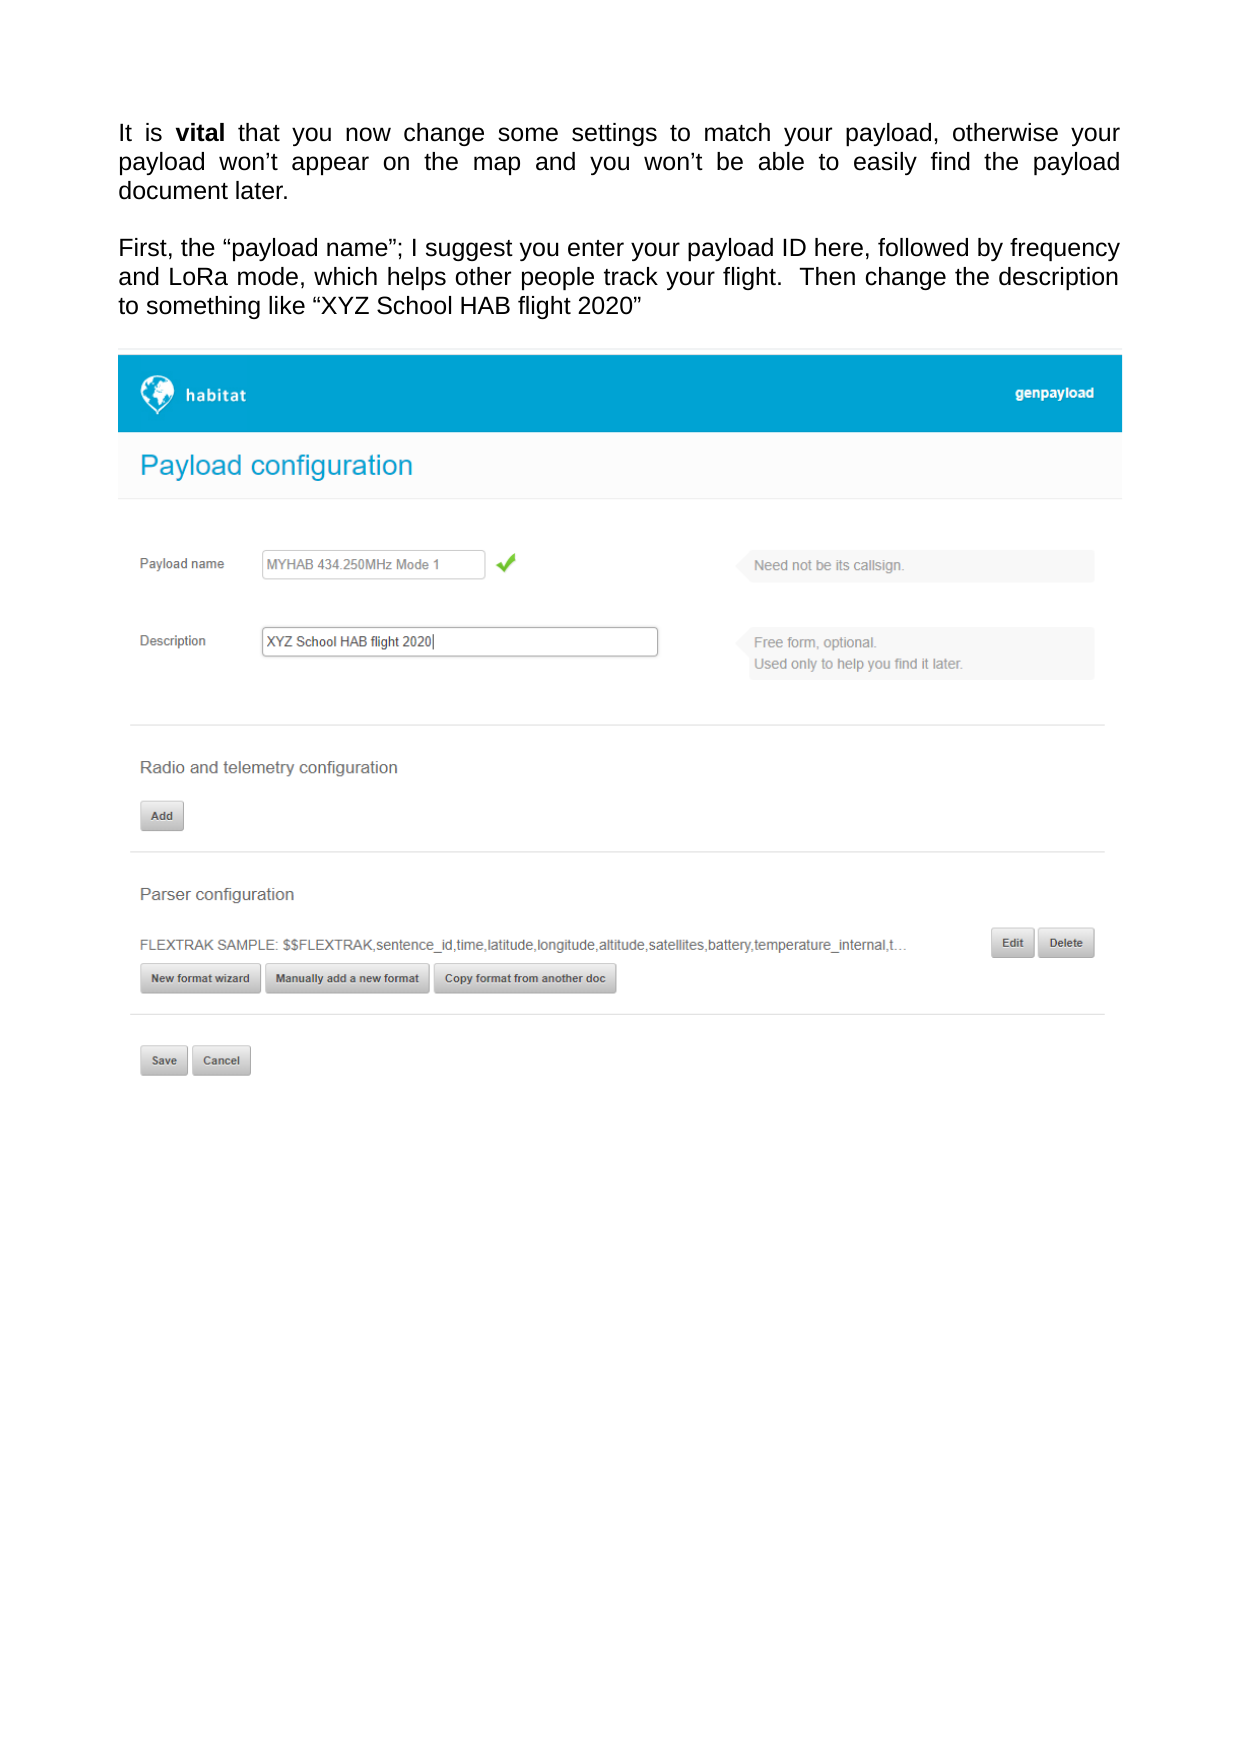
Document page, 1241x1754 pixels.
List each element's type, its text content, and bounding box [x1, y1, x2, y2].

picture [141, 376, 162, 414]
text It is vital that you now change some settings to match your payload, otherwise your payload won’t appear on the map and you won’t be able to easily find the payload document later. [118, 118, 1122, 204]
picture [1059, 388, 1093, 399]
picture [187, 389, 194, 400]
picture [208, 389, 220, 401]
text First, the “payload name”; I suggest you enter your payload ID here, followed by frequency and LoRa mode, which helps other people track your flight. Then change the description to something like “XYZ School HAB flight 2020” [118, 204, 1122, 319]
picture [231, 392, 238, 401]
picture [153, 377, 174, 404]
picture [118, 433, 1123, 1095]
picture [241, 391, 245, 401]
picture [223, 391, 228, 401]
picture [1016, 390, 1056, 400]
picture [118, 348, 1123, 355]
picture [198, 392, 205, 401]
